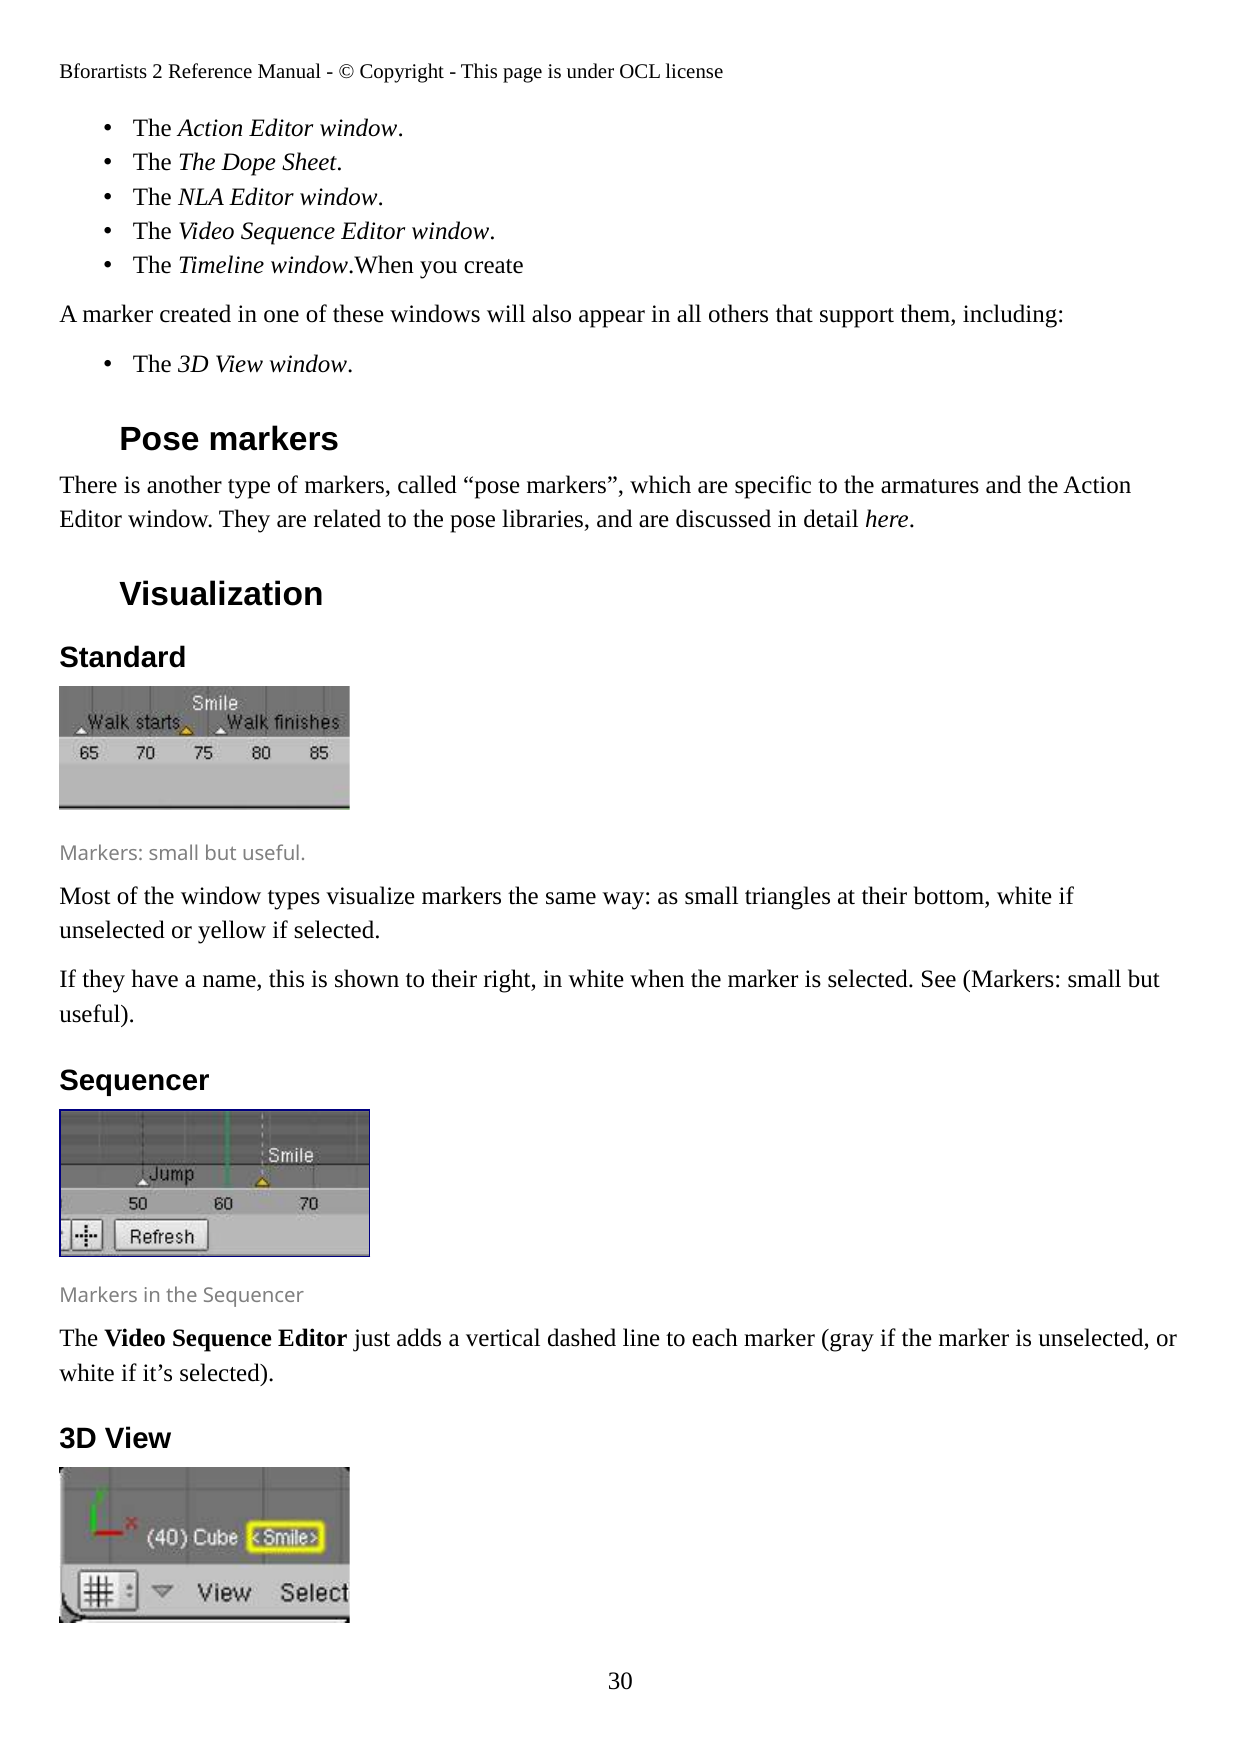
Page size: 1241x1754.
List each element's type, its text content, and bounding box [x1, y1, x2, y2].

subtitle Standard [59, 640, 1181, 673]
text The Video Sequence Editor just adds a vertical dashed line to each marker (gray if the marker is unselected, or white if it’s selected). [59, 1323, 1181, 1387]
list The NLA Editor window. [103, 182, 1181, 210]
text A marker created in one of these windows will also appear in all others that support them, including: [59, 299, 1181, 328]
subtitle Visualization [59, 574, 1181, 613]
list The The Dope Sheet. [103, 147, 1181, 176]
text Markers: small but useful. [59, 835, 1181, 866]
list The Action Editor window. [103, 113, 1181, 141]
subtitle Sequencer [59, 1063, 1181, 1096]
text There is another type of markers, called “pose markers”, which are specific to the armatures and the Action Editor window. They are related to the pose libraries, and are discussed in detail here. [59, 470, 1181, 533]
subtitle Pose markers [59, 418, 1181, 457]
list The Video Sequence Editor window. [103, 216, 1181, 245]
list The 3D View window. [103, 349, 1181, 377]
list The Timeline window.When you create [103, 251, 1181, 279]
picture [59, 686, 350, 810]
picture [59, 1467, 350, 1623]
picture [61, 1111, 369, 1256]
text Most of the window types visualize markers the same way: as small triangles at their bottom, white if unselected or yellow if selected. [59, 881, 1181, 944]
text Markers in the Sequencer [59, 1277, 1181, 1309]
text If they have a name, this is shown to their right, in white when the marker is selected. See (Markers: small but useful). [59, 964, 1181, 1028]
subtitle 3D View [59, 1421, 1181, 1455]
